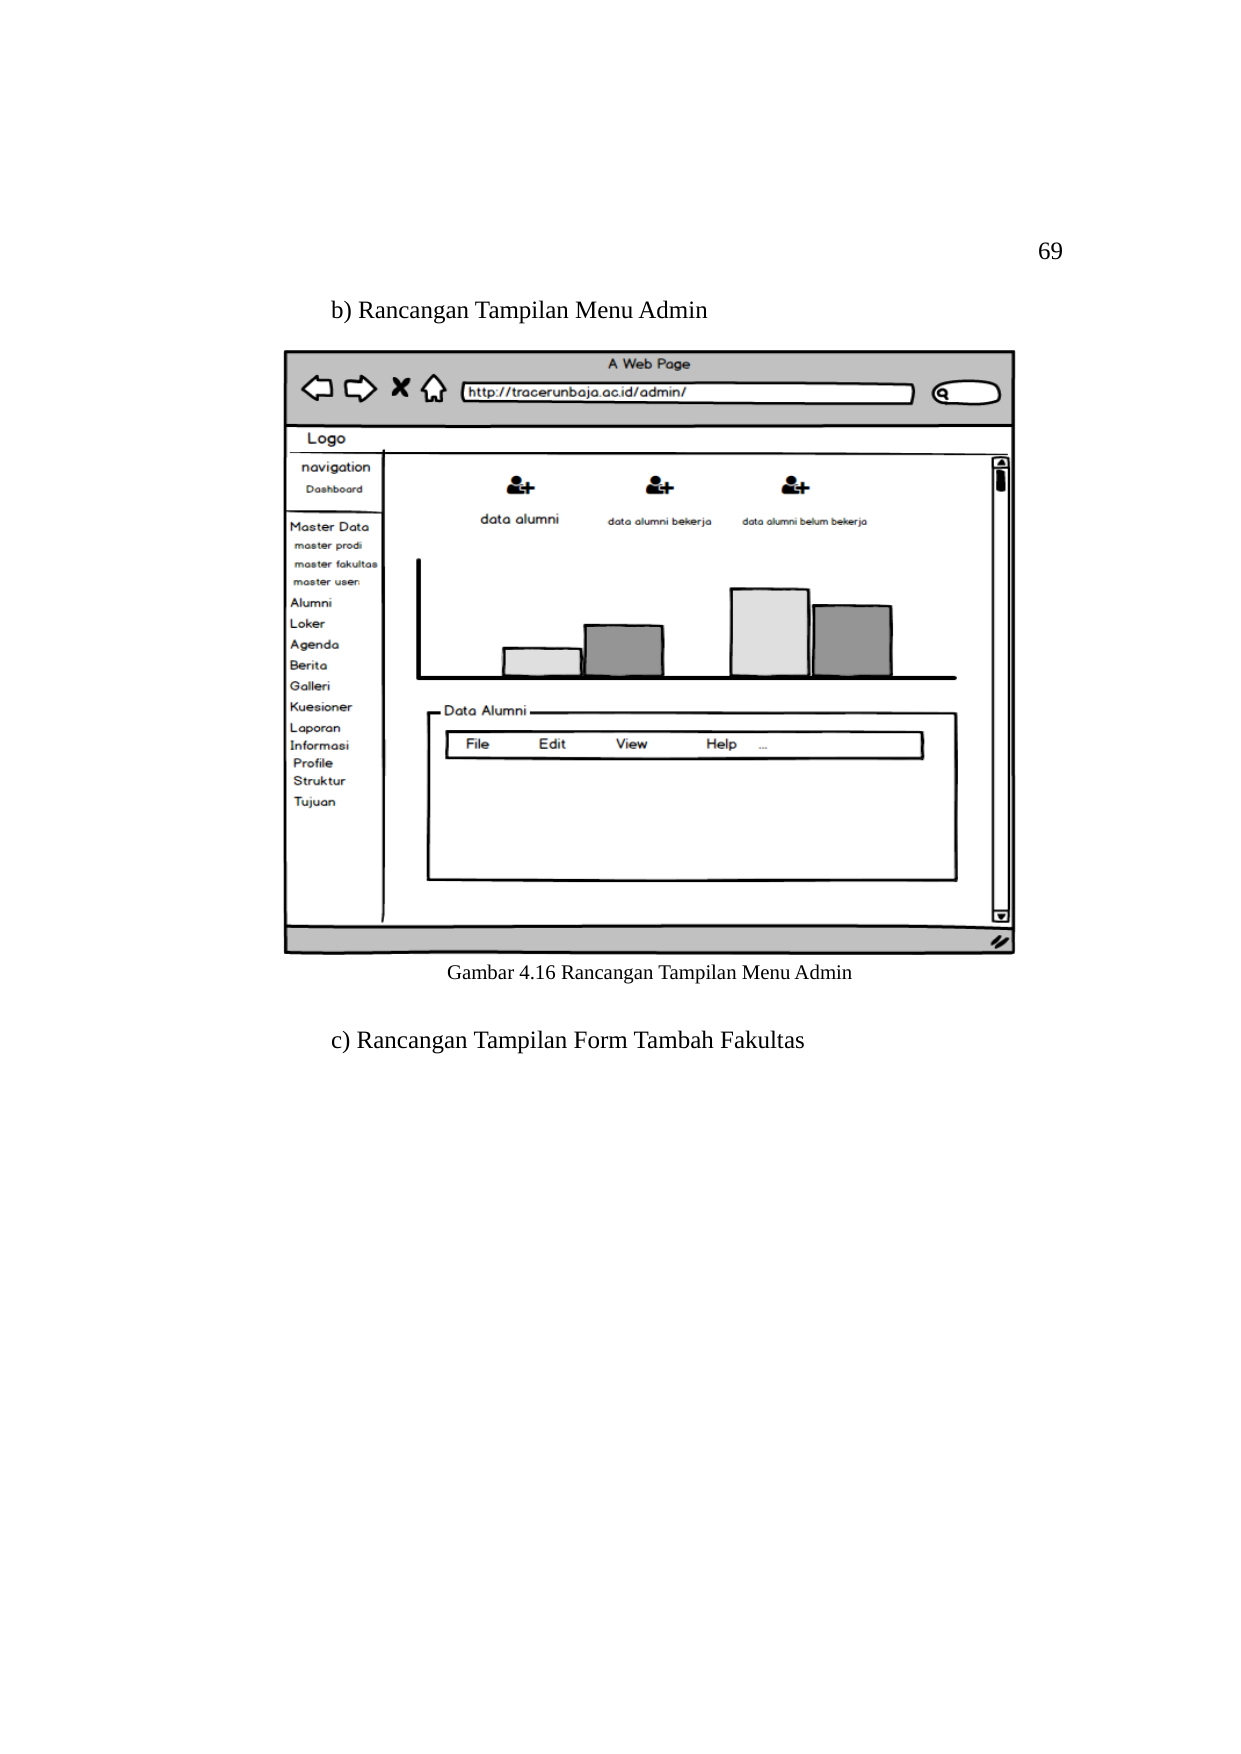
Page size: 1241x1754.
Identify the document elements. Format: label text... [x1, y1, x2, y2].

text Gambar 4.16 Rancangan Tampilan Menu Admin [283, 955, 1016, 984]
list c) Rancangan Tampilan Form Tambah Fakultas [283, 338, 1063, 1054]
picture [283, 350, 1016, 955]
list b) Rancangan Tampilan Menu Admin [331, 295, 1063, 324]
